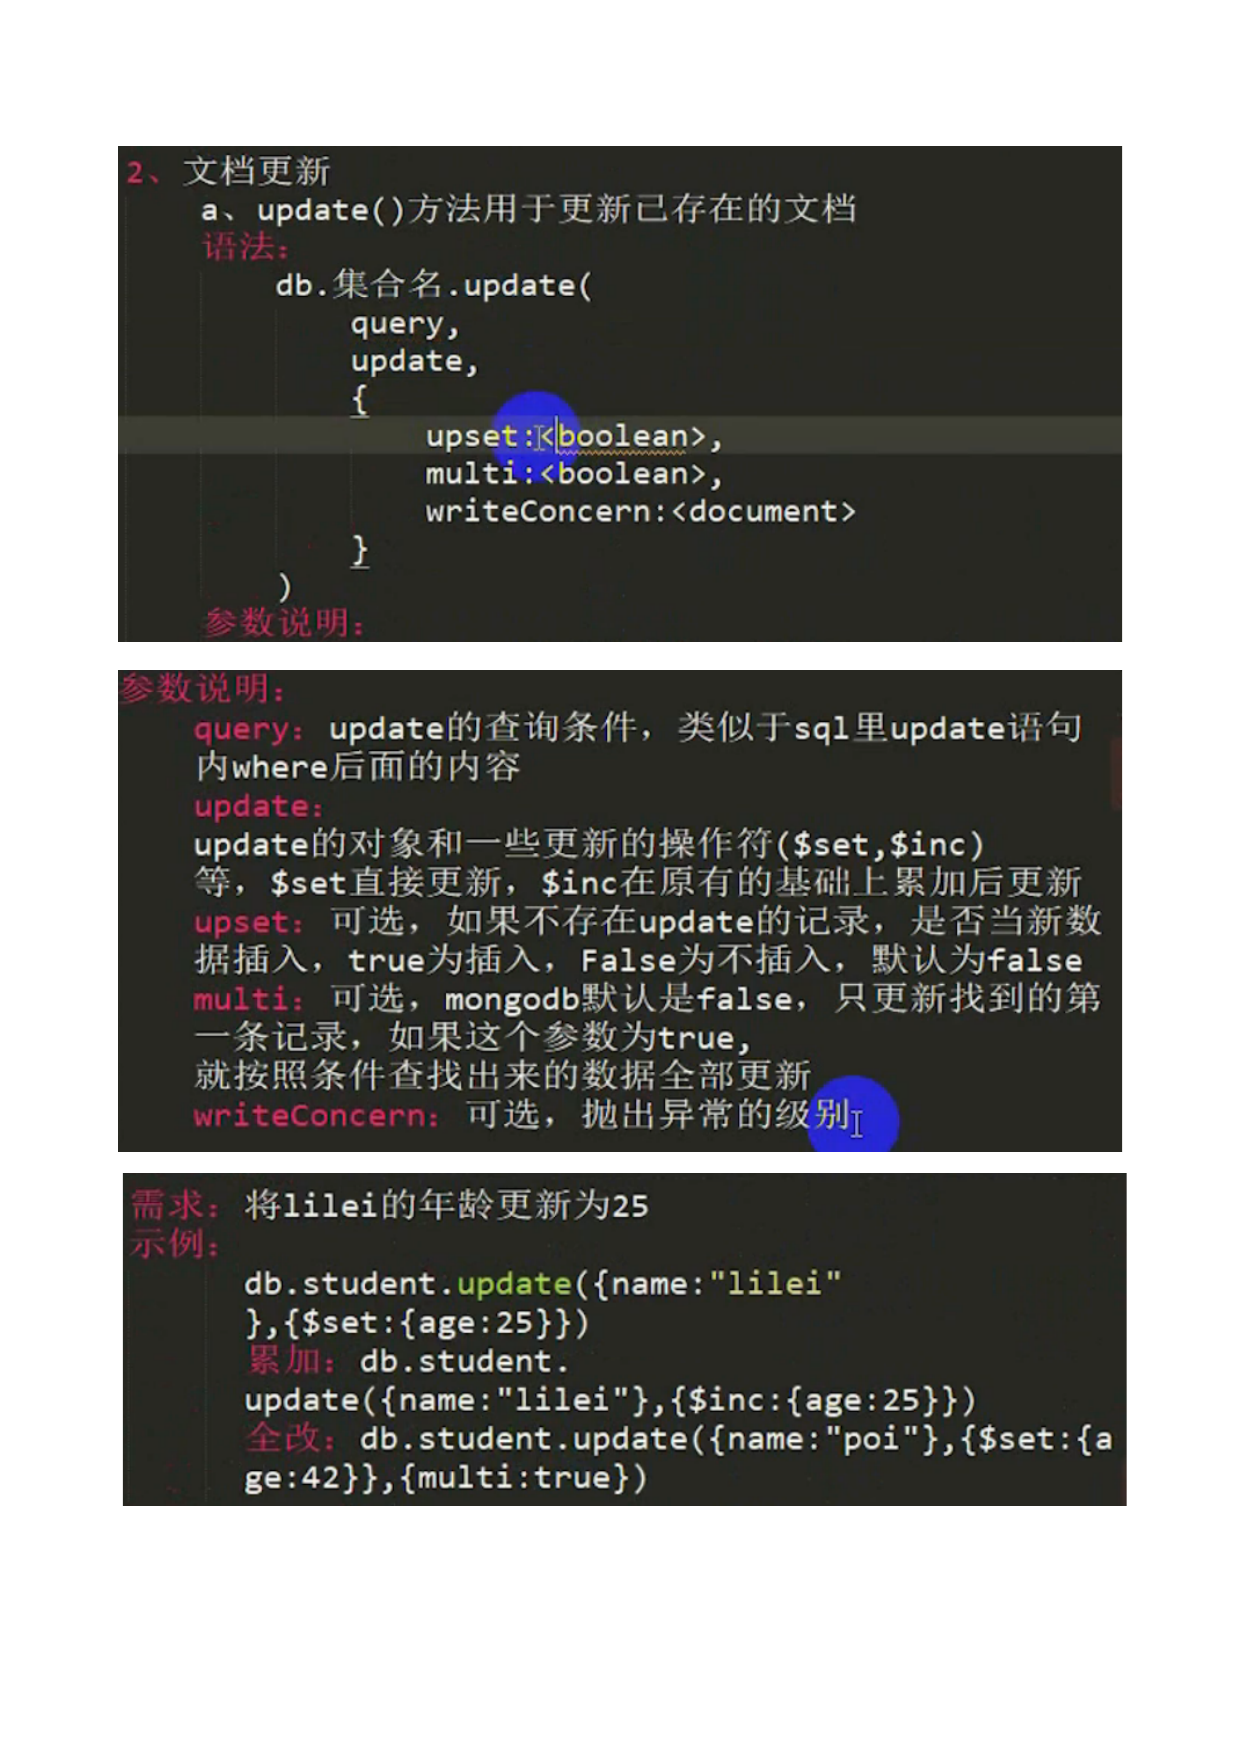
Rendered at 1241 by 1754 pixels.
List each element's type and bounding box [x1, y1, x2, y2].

picture [122, 1173, 1127, 1506]
picture [118, 670, 1123, 1152]
picture [118, 146, 1123, 642]
